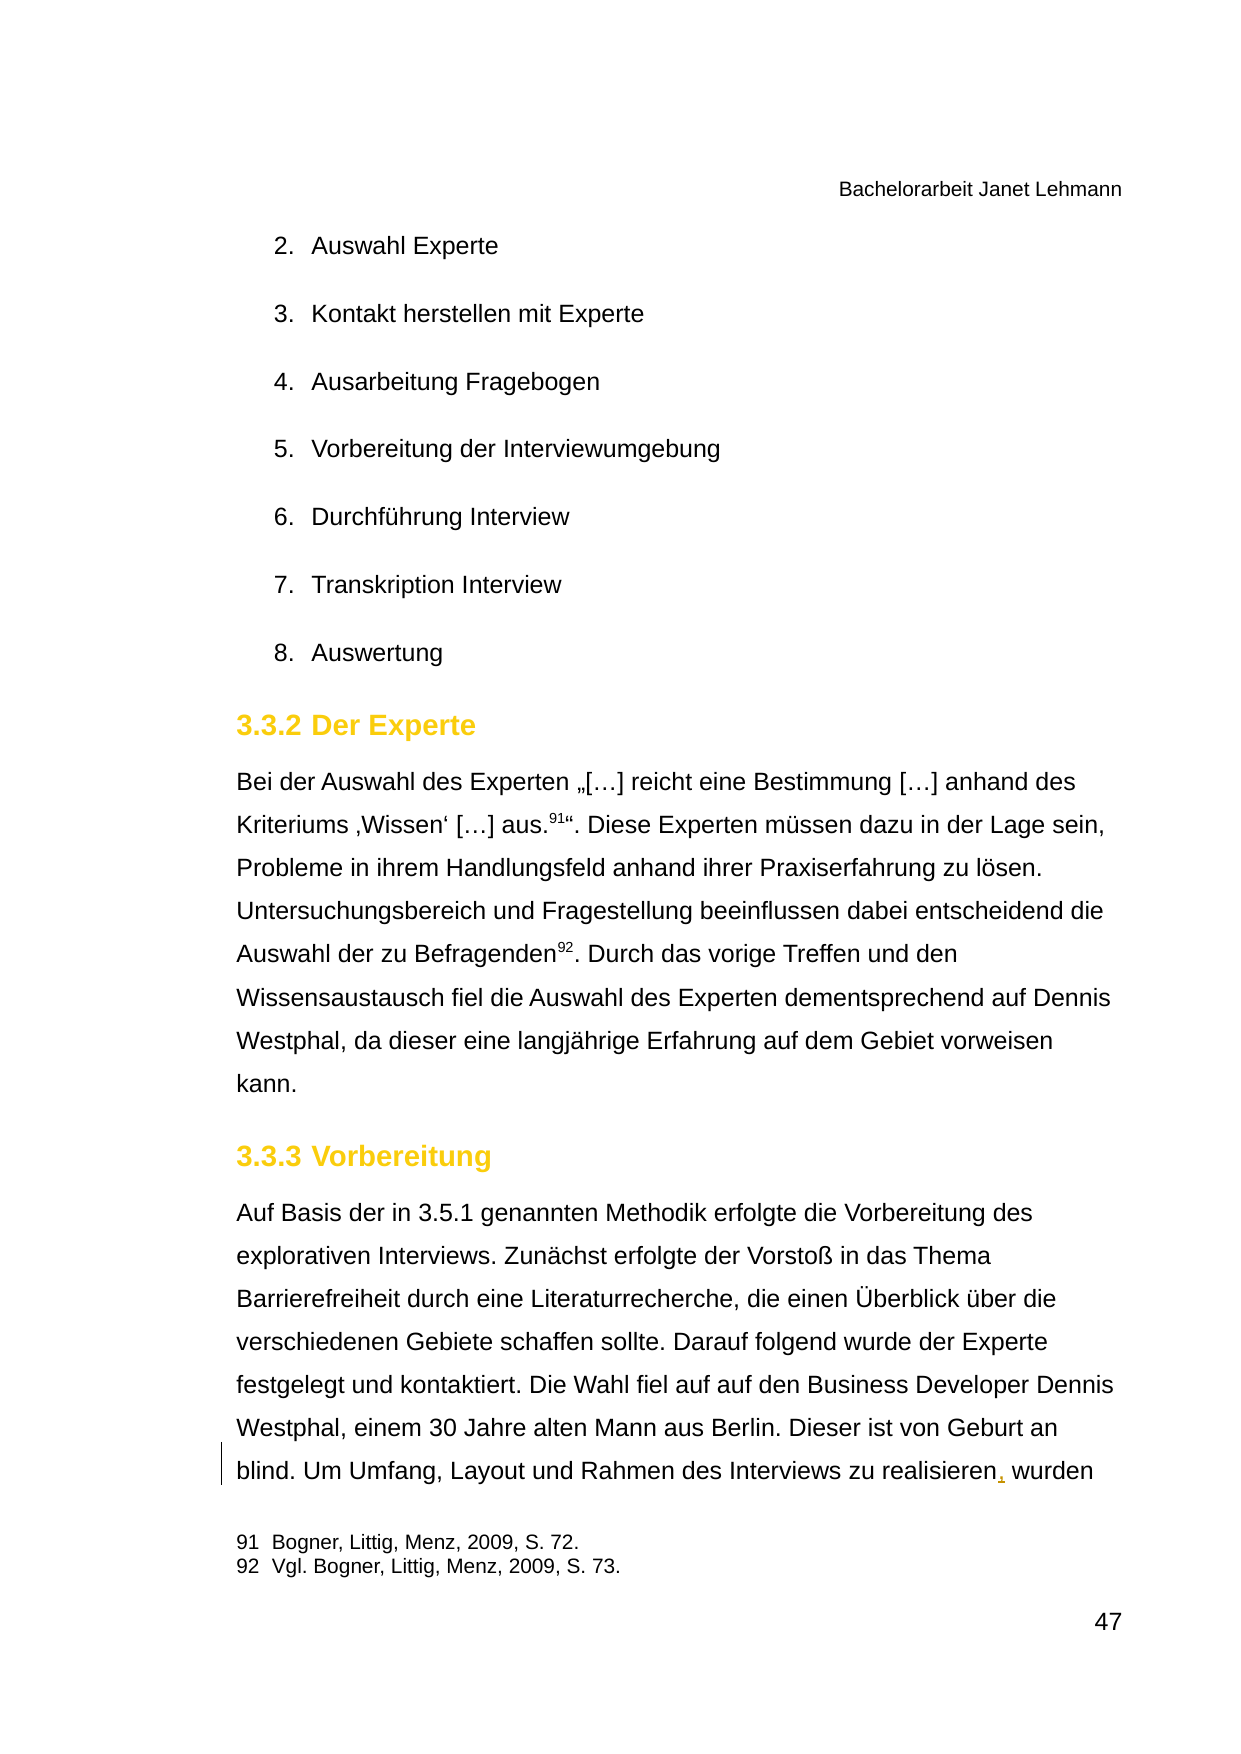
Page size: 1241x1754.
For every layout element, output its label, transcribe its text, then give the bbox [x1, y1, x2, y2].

subtitle Vorbereitung [236, 1139, 1122, 1173]
list Auswahl Experte [274, 231, 1122, 259]
text Bogner, Littig, Menz, 2009, S. 72. [236, 1530, 1122, 1554]
text Bei der Auswahl des Experten „[…] reicht eine Bestimmung […] anhand des Kriteriums ‚Wissen‘ […] aus.“. Diese Experten müssen dazu in der Lage sein, Probleme in ihrem Handlungsfeld anhand ihrer Praxiserfahrung zu lösen. Untersuchungsbereich und Fragestellung beeinflussen dabei entscheidend die Auswahl der zu Befragenden. Durch das vorige Treffen und den Wissensaustausch fiel die Auswahl des Experten dementsprechend auf Dennis Westphal, da dieser eine langjährige Erfahrung auf dem Gebiet vorweisen kann. [236, 767, 1122, 1097]
list Vorbereitung der Interviewumgebung [274, 434, 1122, 463]
list Transkription Interview [274, 570, 1122, 599]
text Vgl. Bogner, Littig, Menz, 2009, S. 73. [236, 1554, 1122, 1578]
list Auswertung [274, 638, 1122, 667]
list Durchführung Interview [274, 502, 1122, 531]
text Auf Basis der in 3.5.1 genannten Methodik erfolgte die Vorbereitung des explorativen Interviews. Zunächst erfolgte der Vorstoß in das Thema Barrierefreiheit durch eine Literaturrecherche, die einen Überblick über die verschiedenen Gebiete schaffen sollte. Darauf folgend wurde der Experte festgelegt und kontaktiert. Die Wahl fiel auf auf den Business Developer Dennis Westphal, einem 30 Jahre alten Mann aus Berlin. Dieser ist von Geburt an blind. Um Umfang, Layout und Rahmen des Interviews zu realisieren, wurden [236, 1197, 1122, 1485]
list Kontakt herstellen mit Experte [274, 298, 1122, 327]
subtitle Der Experte [236, 708, 1122, 742]
list Ausarbeitung Fragebogen [274, 366, 1122, 395]
